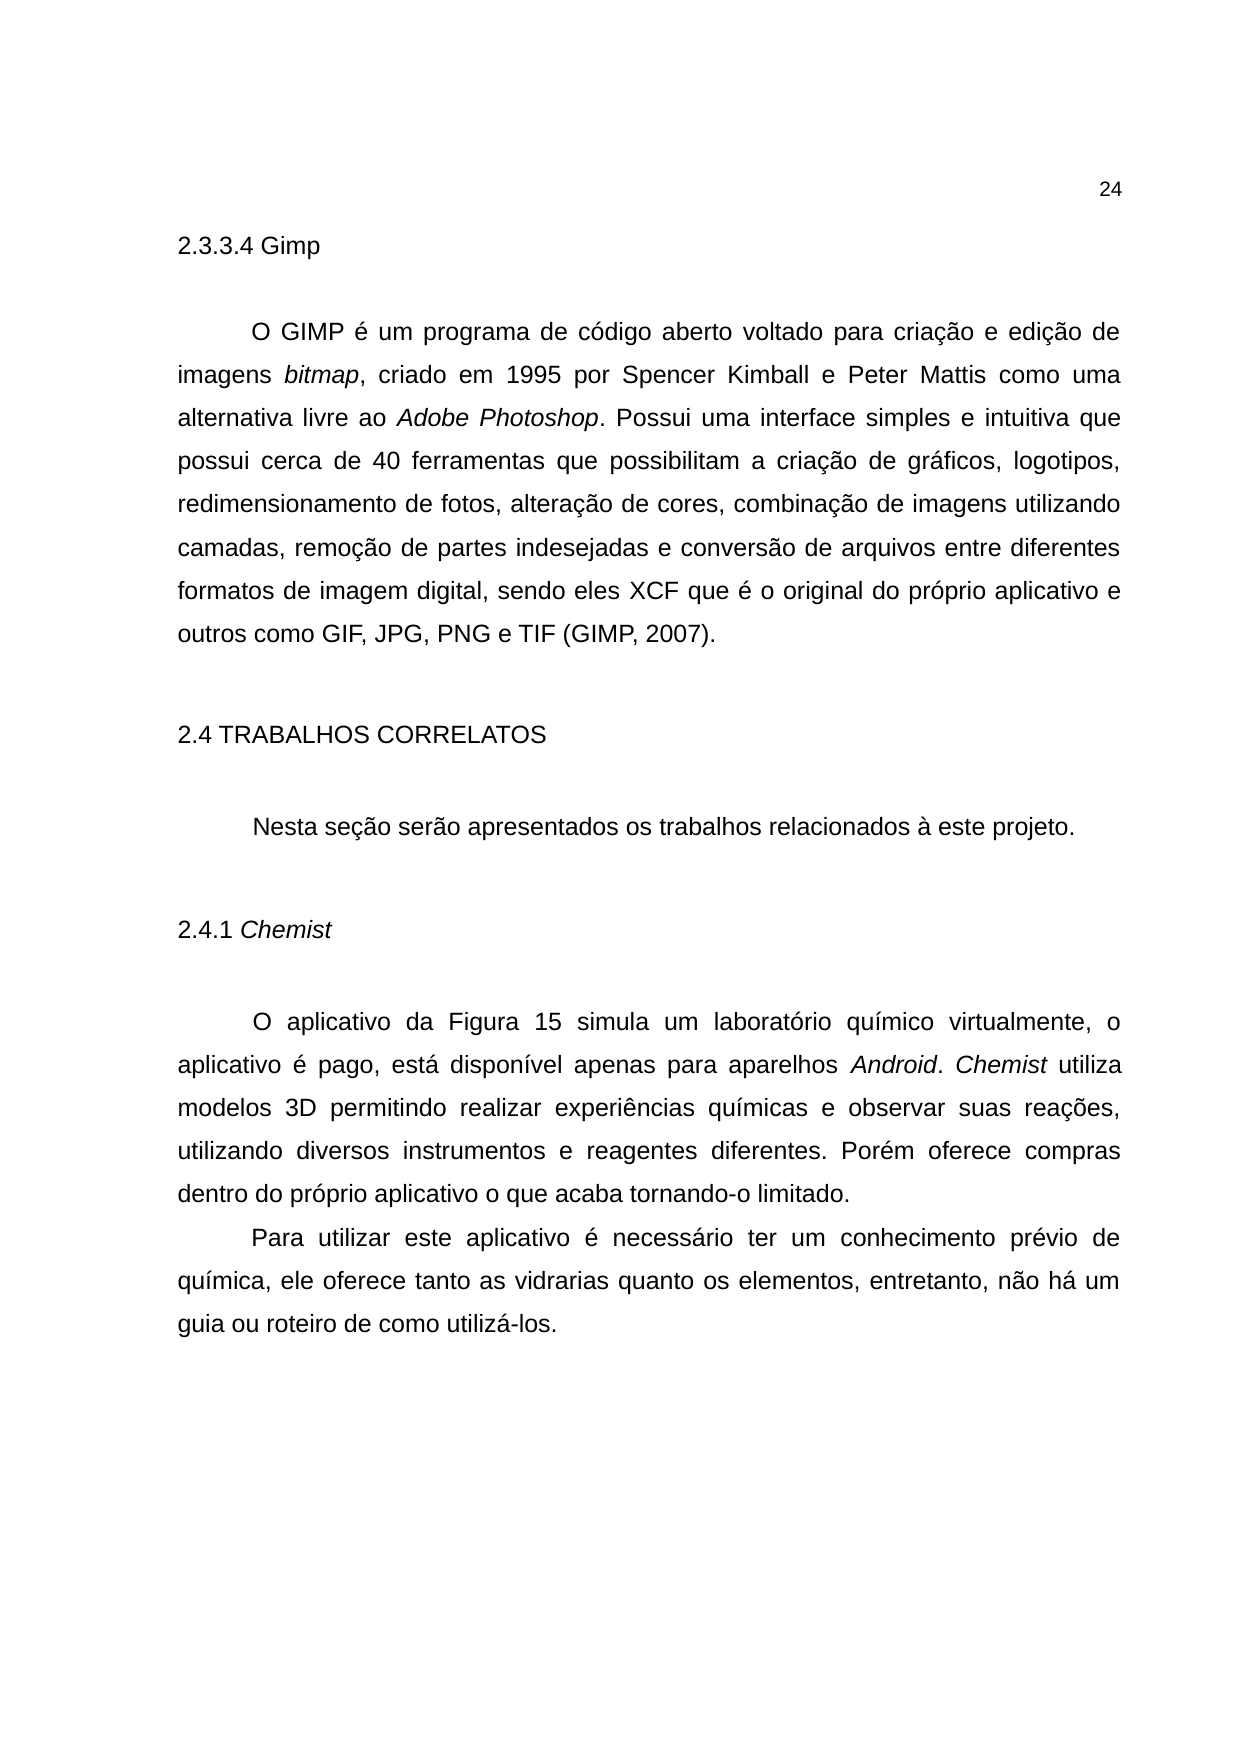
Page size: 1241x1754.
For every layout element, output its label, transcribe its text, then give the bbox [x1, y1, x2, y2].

text O GIMP é um programa de código aberto voltado para criação e edição de imagens bitmap, criado em 1995 por Spencer Kimball e Peter Mattis como uma alternativa livre ao Adobe Photoshop. Possui uma interface simples e intuitiva que possui cerca de 40 ferramentas que possibilitam a criação de gráficos, logotipos, redimensionamento de fotos, alteração de cores, combinação de imagens utilizando camadas, remoção de partes indesejadas e conversão de arquivos entre diferentes formatos de imagem digital, sendo eles XCF que é o original do próprio aplicativo e outros como GIF, JPG, PNG e TIF (GIMP, 2007). [177, 274, 1122, 647]
subtitle 2.3.3.4 Gimp [177, 231, 1122, 259]
subtitle 2.4 TRABALHOS CORRELATOS [177, 676, 1122, 748]
text O aplicativo da Figura 15 simula um laboratório químico virtualmente, o aplicativo é pago, está disponível apenas para aparelhos Android. Chemist utiliza modelos 3D permitindo realizar experiências químicas e observar suas reações, utilizando diversos instrumentos e reagentes diferentes. Porém oferece compras dentro do próprio aplicativo o que acaba tornando-o limitado. [177, 1007, 1122, 1208]
text Para utilizar este aplicativo é necessário ter um conhecimento prévio de química, ele oferece tanto as vidrarias quanto os elementos, entretanto, não há um guia ou roteiro de como utilizá-los. [177, 1222, 1122, 1337]
text Nesta seção serão apresentados os trabalhos relacionados à este projeto. [177, 812, 1122, 841]
subtitle 2.4.1 Chemist [177, 915, 1122, 943]
